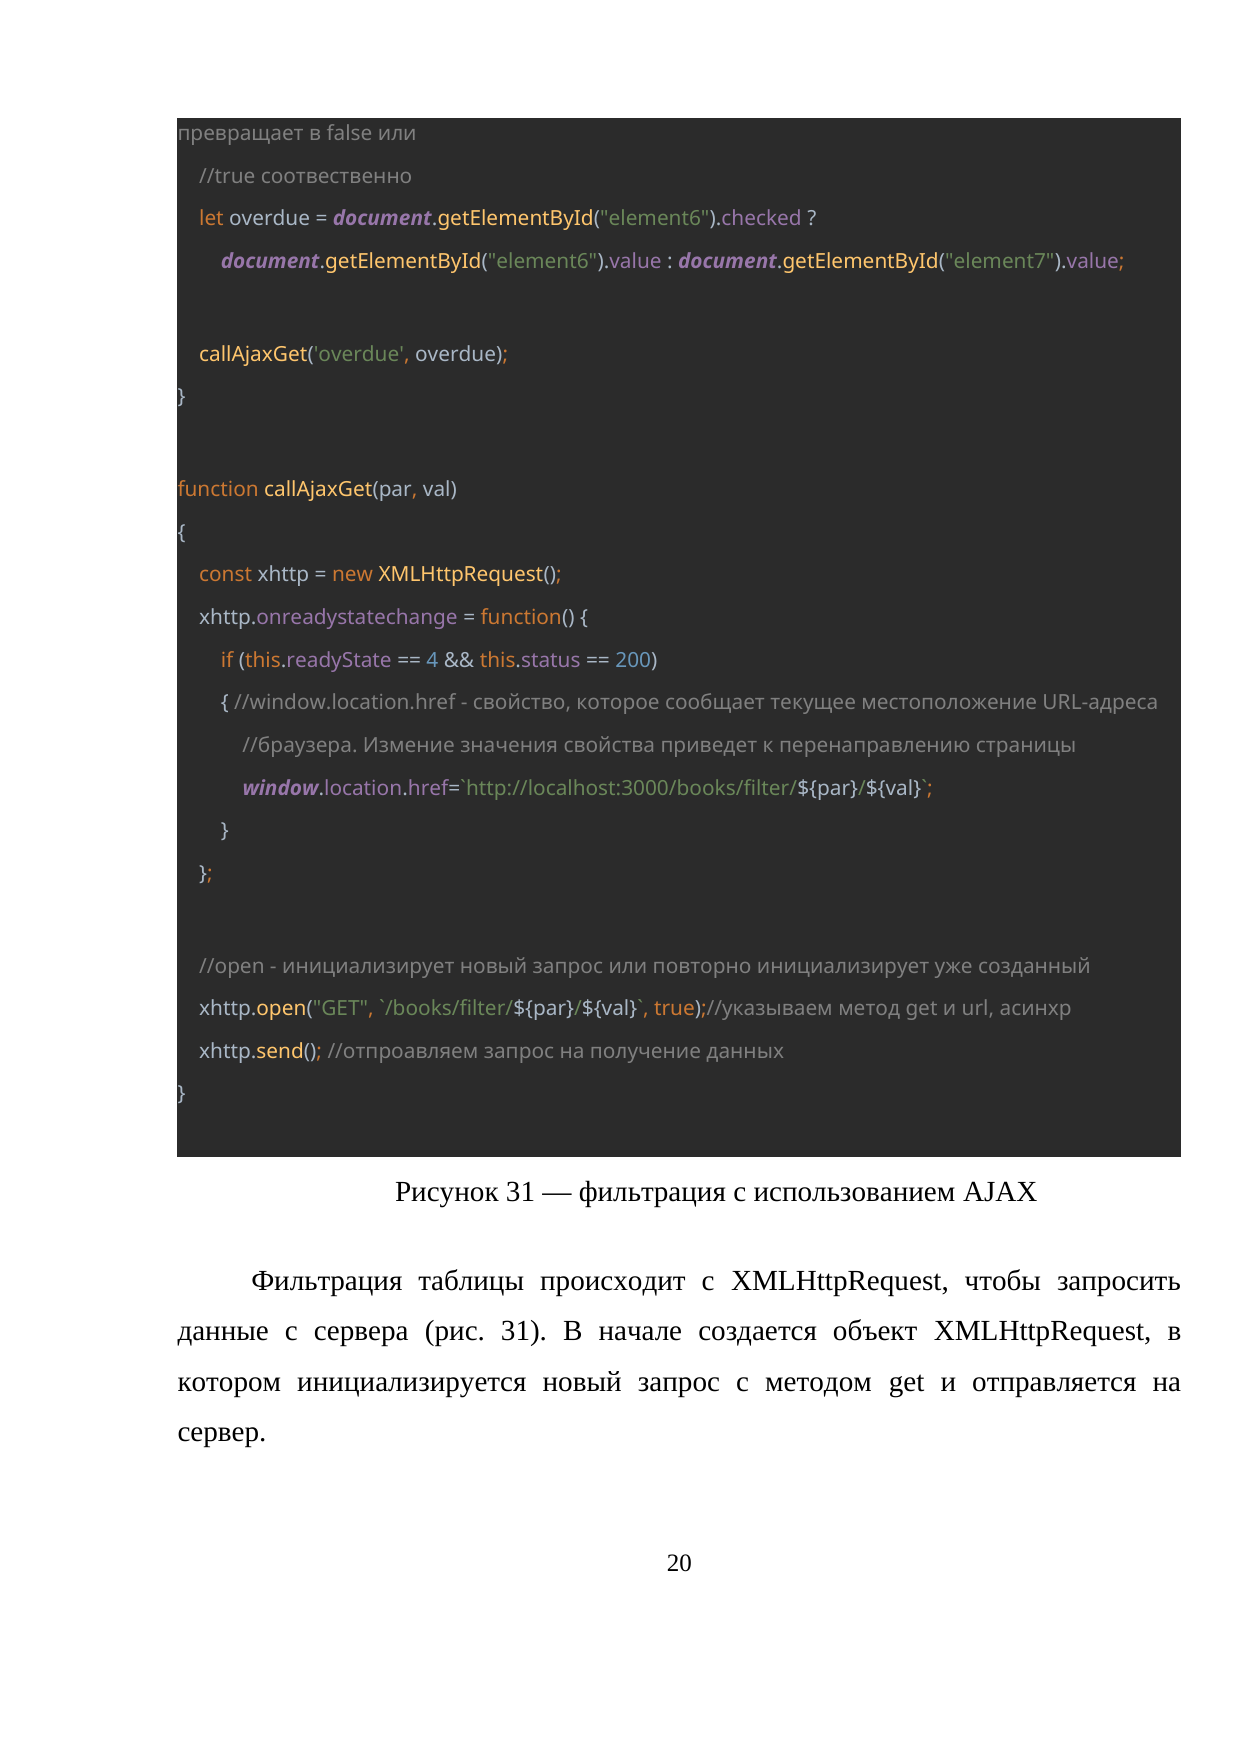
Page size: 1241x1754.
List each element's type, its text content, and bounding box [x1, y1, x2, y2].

text Фильтрация таблицы происходит с XMLHttpRequest, чтобы запросить данные с сервера (рис. 31). В начале создается объект XMLHttpRequest, в котором инициализируется новый запрос с методом get и отправляется на сервер. [177, 1263, 1181, 1448]
text превращает в false или //true соотвественно let overdue = document.getElementById("element6").checked ? document.getElementById("element6").value : document.getElementById("element7").value; callAjaxGet('overdue', overdue); } function callAjaxGet(par, val) { const xhttp = new XMLHttpRequest(); xhttp.onreadystatechange = function() { if (this.readyState == 4 && this.status == 200) { //window.location.href - свойство, которое сообщает текущее местоположение URL-адреса //браузера. Измение значения свойства приведет к перенаправлению страницы window.location.href=`http://localhost:3000/books/filter/${par}/${val}`; } }; //open - инициализирует новый запрос или повторно инициализирует уже созданный xhttp.open("GET", `/books/filter/${par}/${val}`, true);//указываем метод get и url, асинхр xhttp.send(); //отпроавляем запрос на получение данных } [177, 118, 1181, 1157]
text Рисунок 31 — фильтрация с использованием AJAX [177, 1174, 1181, 1208]
